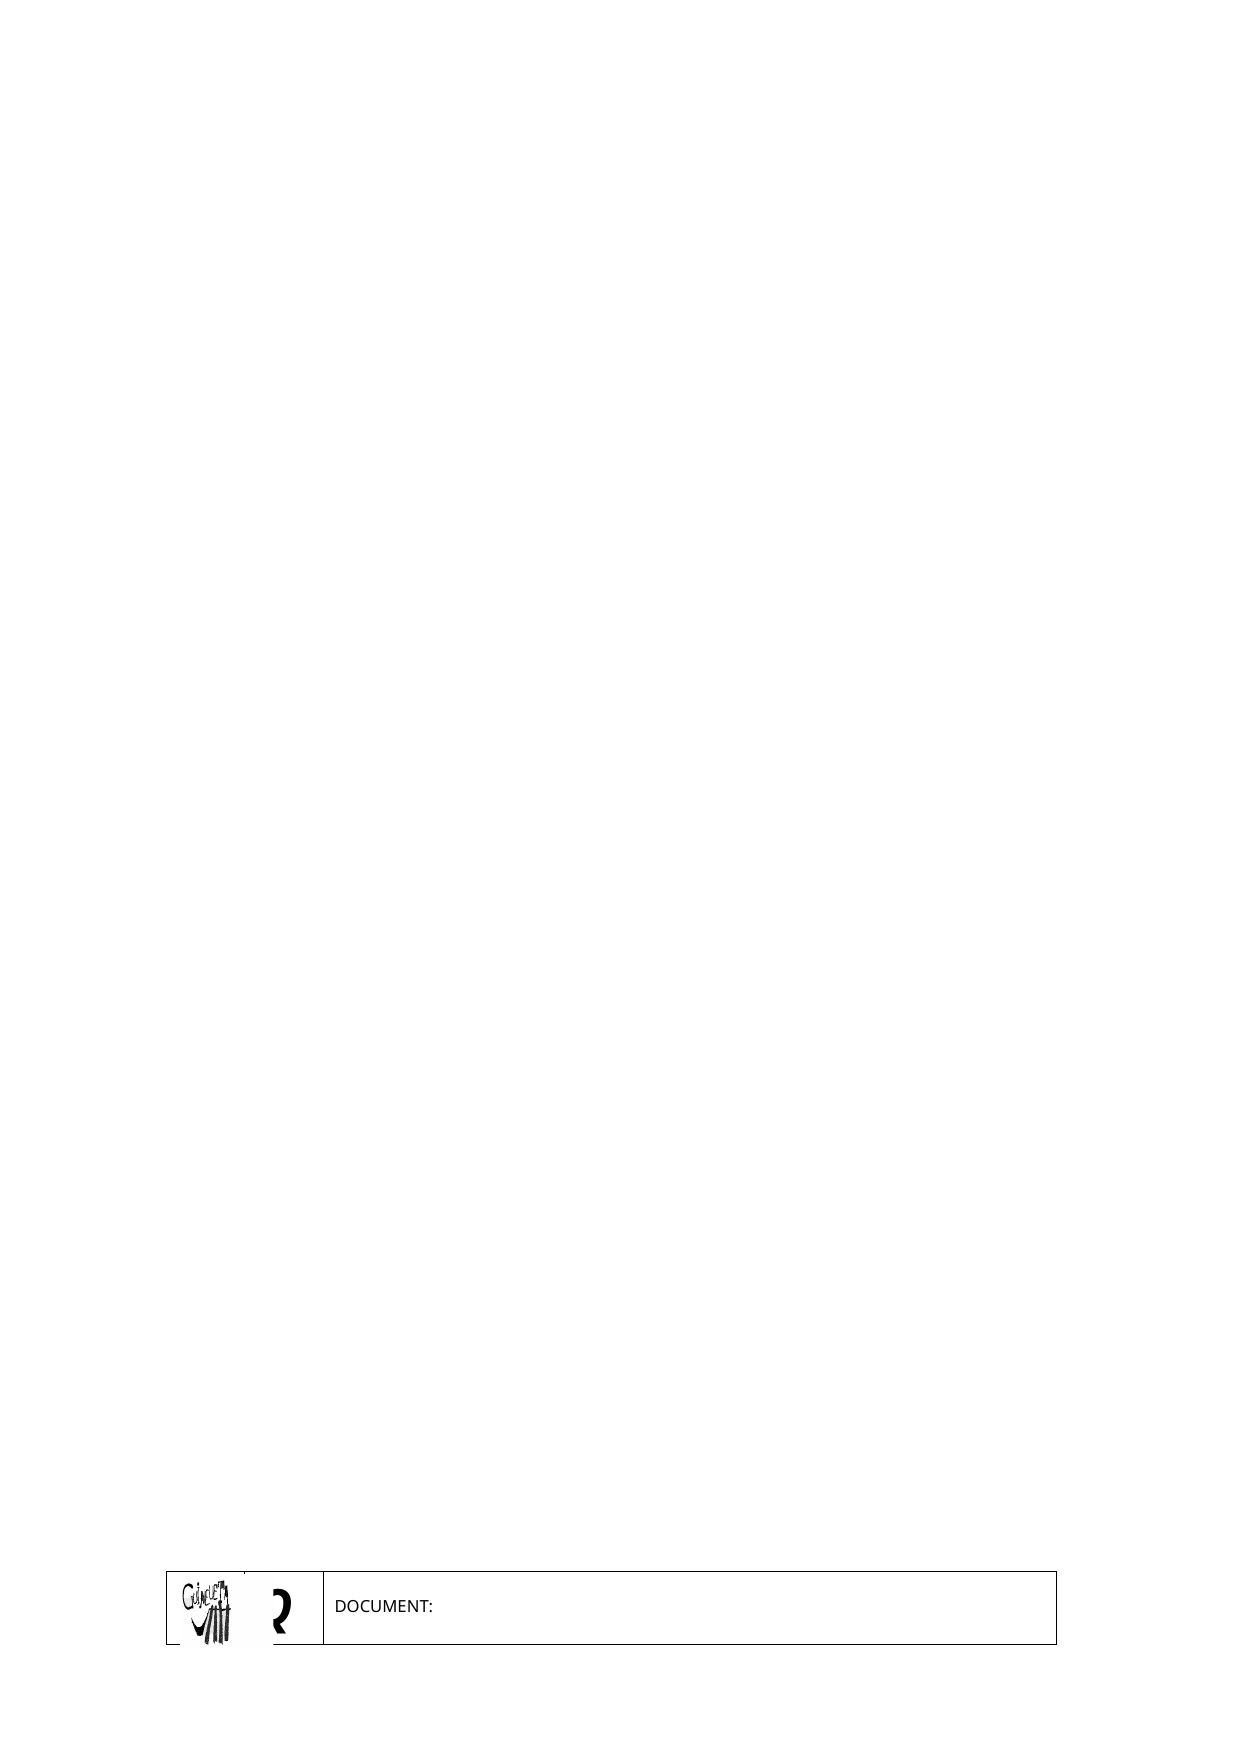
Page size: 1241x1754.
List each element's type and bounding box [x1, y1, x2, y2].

picture [180, 1574, 274, 1649]
